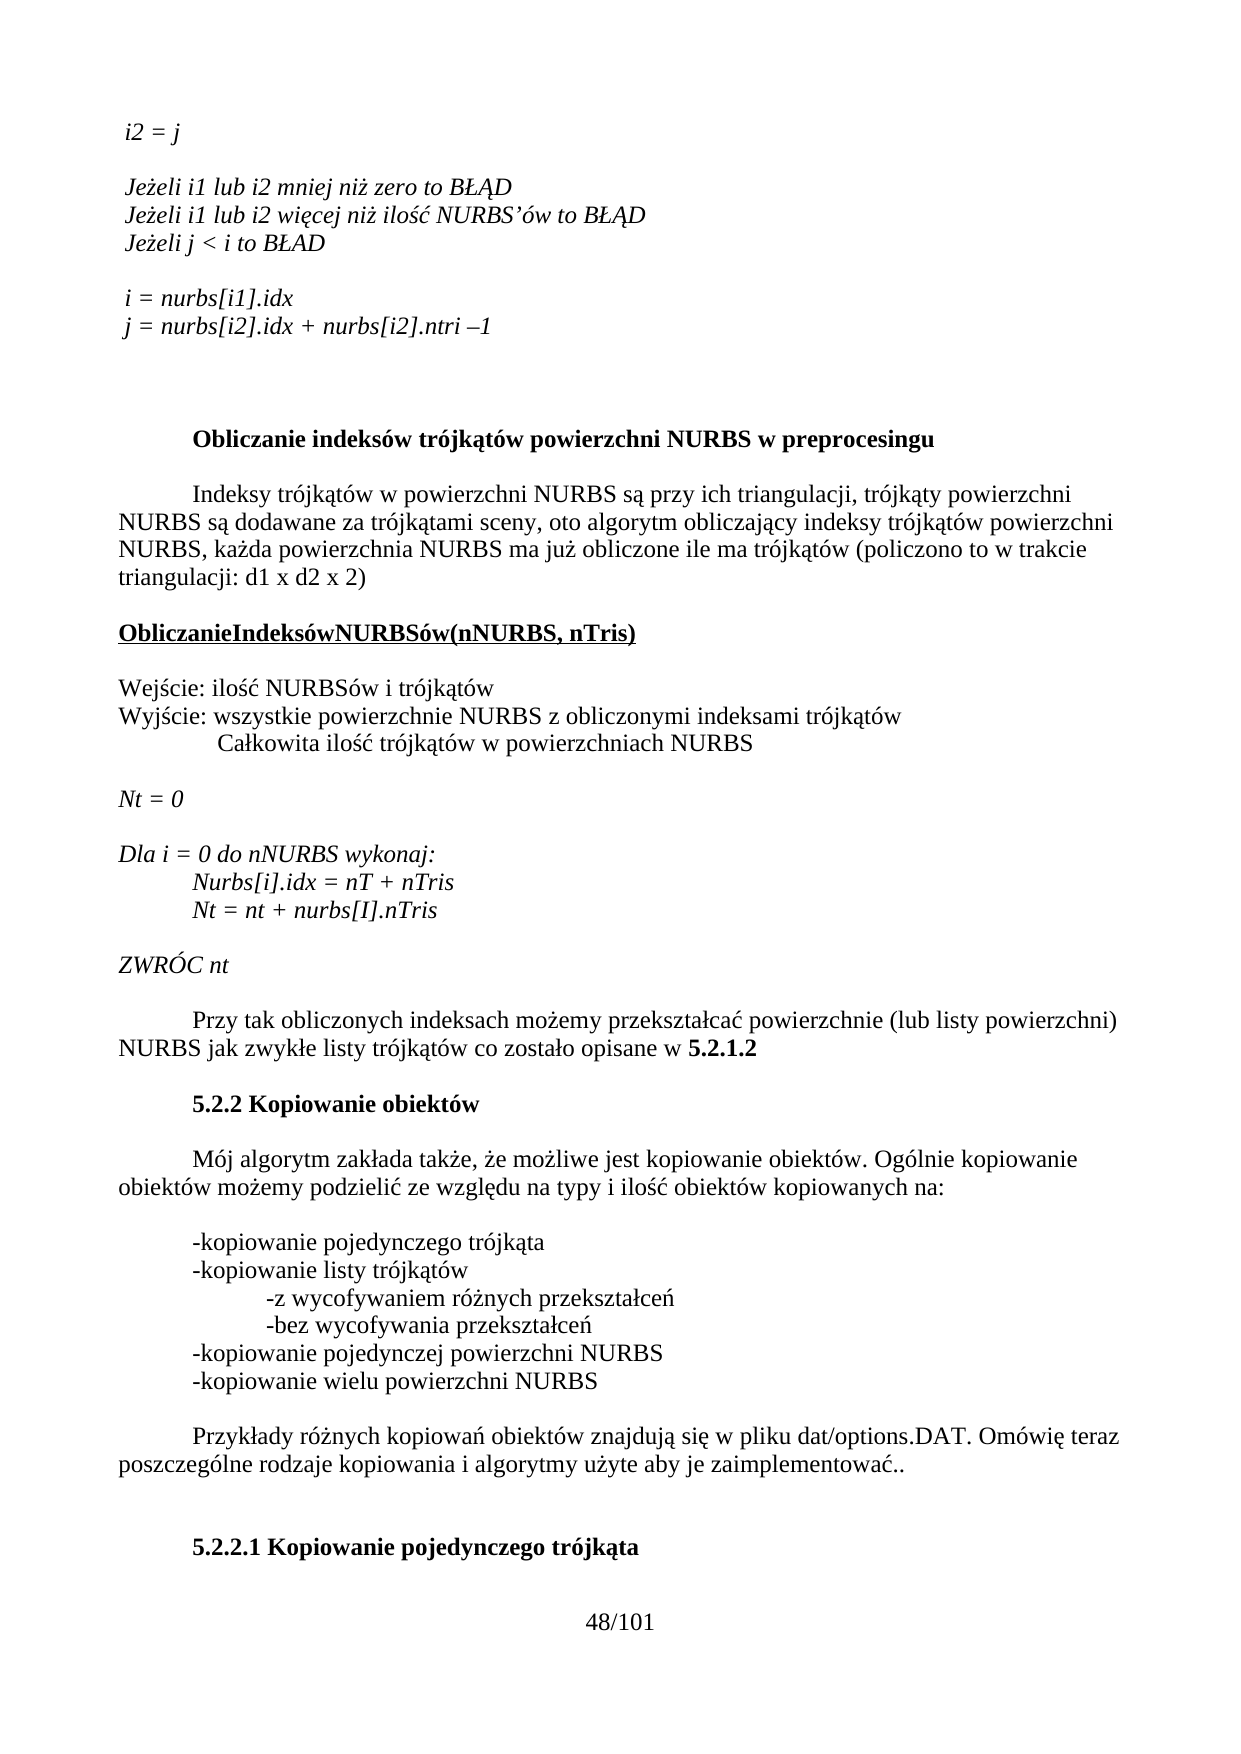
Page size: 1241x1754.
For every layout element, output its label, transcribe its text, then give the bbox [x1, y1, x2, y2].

text Przy tak obliczonych indeksach możemy przekształcać powierzchnie (lub listy powierzchni) NURBS jak zwykłe listy trójkątów co zostało opisane w 5.2.1.2 [118, 1007, 1122, 1062]
text -kopiowanie listy trójkątów [118, 1256, 1122, 1284]
text -z wycofywaniem różnych przekształceń [118, 1284, 1122, 1311]
text Dla i = 0 do nNURBS wykonaj: [118, 840, 1122, 868]
text -kopiowanie wielu powierzchni NURBS [118, 1367, 1122, 1394]
text Wyjście: wszystkie powierzchnie NURBS z obliczonymi indeksami trójkątów [118, 702, 1122, 729]
text -kopiowanie pojedynczego trójkąta [118, 1228, 1122, 1256]
text Mój algorytm zakłada także, że możliwe jest kopiowanie obiektów. Ogólnie kopiowanie obiektów możemy podzielić ze względu na typy i ilość obiektów kopiowanych na: [118, 1145, 1122, 1201]
text j = nurbs[i2].idx + nurbs[i2].ntri –1 [118, 312, 1122, 340]
text -kopiowanie pojedynczej powierzchni NURBS [118, 1339, 1122, 1367]
text i = nurbs[i1].idx [118, 284, 1122, 312]
text 5.2.2 Kopiowanie obiektów [118, 1090, 1122, 1117]
text Nt = 0 [118, 785, 1122, 813]
text -bez wycofywania przekształceń [118, 1311, 1122, 1339]
text Wejście: ilość NURBSów i trójkątów [118, 674, 1122, 702]
text Jeżeli j < i to BŁAD [118, 229, 1122, 257]
text Obliczanie indeksów trójkątów powierzchni NURBS w preprocesingu [118, 425, 1122, 452]
text ZWRÓC nt [118, 951, 1122, 979]
text Nt = nt + nurbs[I].nTris [118, 896, 1122, 923]
text 5.2.2.1 Kopiowanie pojedynczego trójkąta [118, 1533, 1122, 1561]
text Nurbs[i].idx = nT + nTris [118, 868, 1122, 896]
text Jeżeli i1 lub i2 mniej niż zero to BŁĄD [118, 173, 1122, 201]
text ObliczanieIndeksówNURBSów(nNURBS, nTris) [118, 619, 1122, 646]
text Indeksy trójkątów w powierzchni NURBS są przy ich triangulacji, trójkąty powierzchni NURBS są dodawane za trójkątami sceny, oto algorytm obliczający indeksy trójkątów powierzchni NURBS, każda powierzchnia NURBS ma już obliczone ile ma trójkątów (policzono to w trakcie triangulacji: d1 x d2 x 2) [118, 480, 1122, 591]
text Przykłady różnych kopiowań obiektów znajdują się w pliku dat/options.DAT. Omówię teraz poszczególne rodzaje kopiowania i algorytmy użyte aby je zaimplementować.. [118, 1422, 1122, 1478]
text Całkowita ilość trójkątów w powierzchniach NURBS [118, 729, 1122, 757]
text i2 = j [118, 118, 1122, 146]
text Jeżeli i1 lub i2 więcej niż ilość NURBS’ów to BŁĄD [118, 201, 1122, 229]
